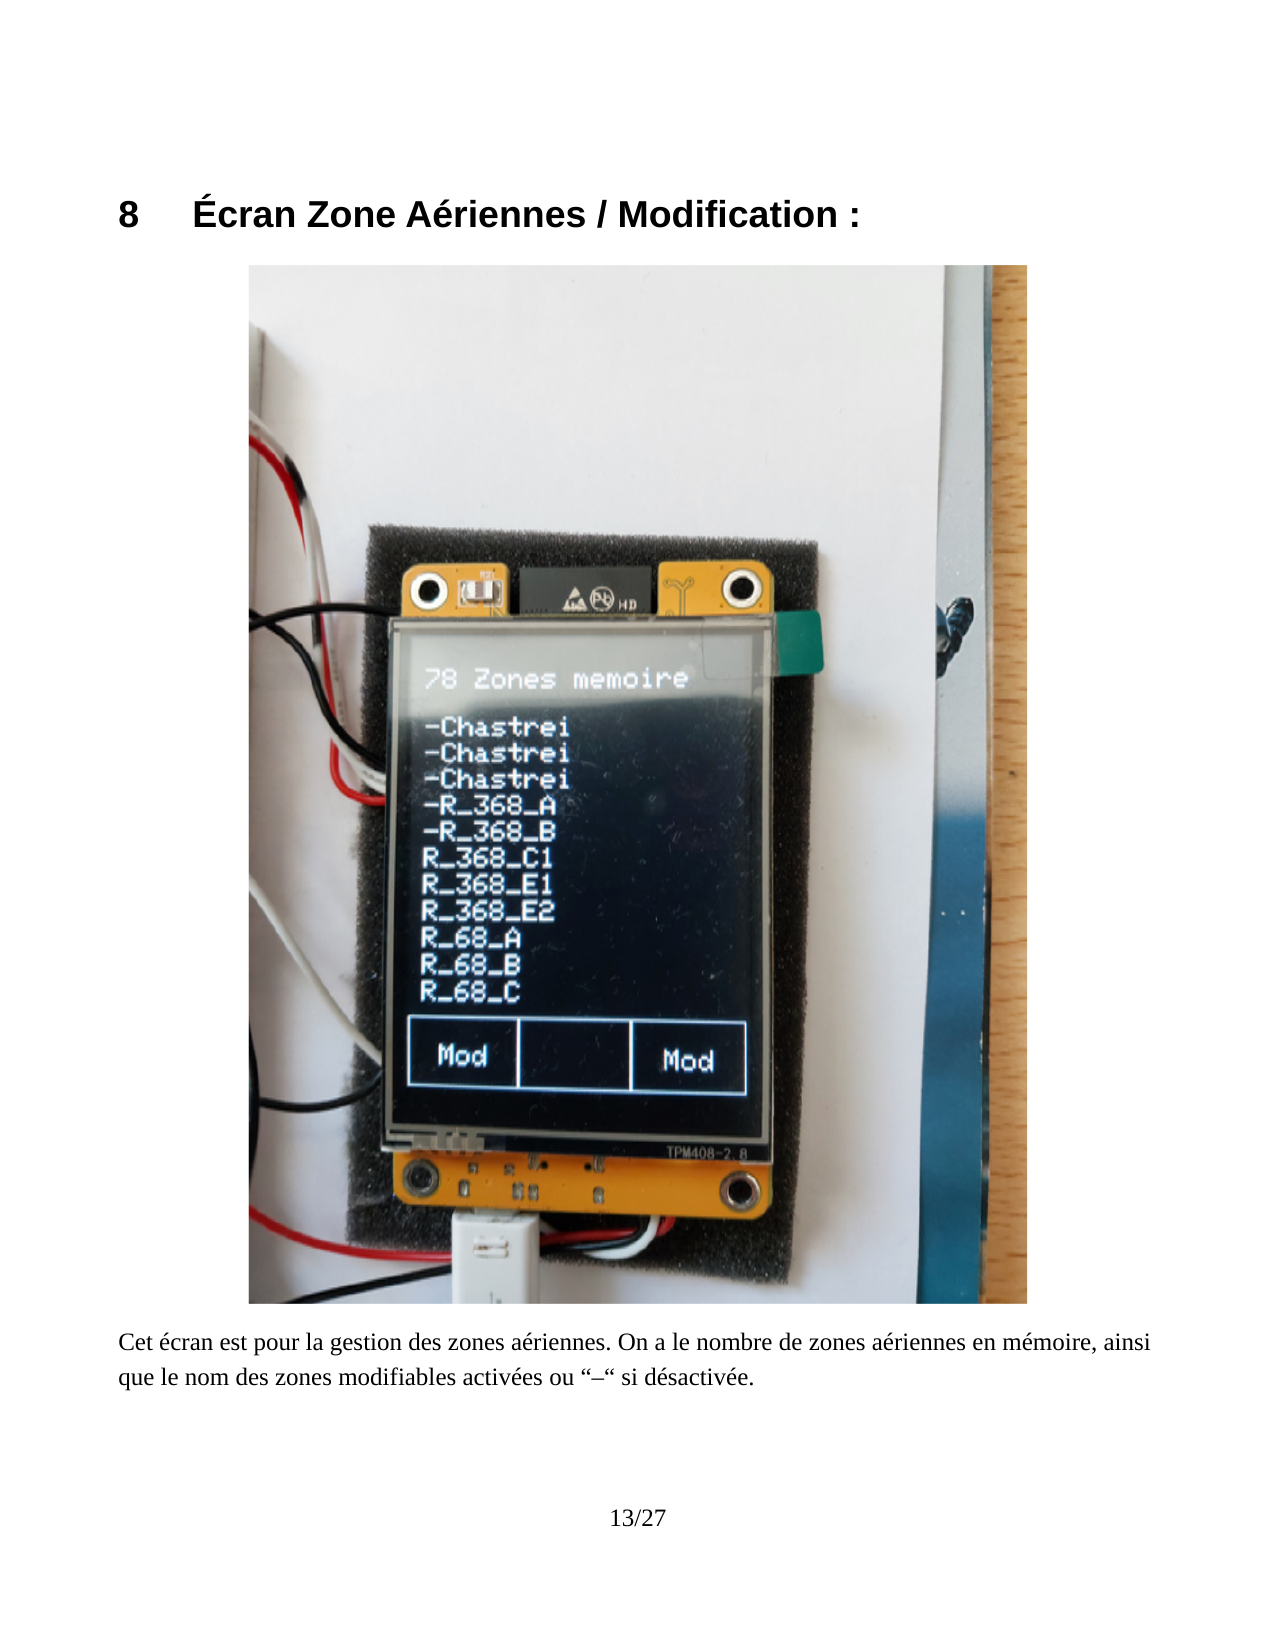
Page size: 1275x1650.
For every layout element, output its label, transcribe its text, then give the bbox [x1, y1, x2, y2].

subtitle Écran Zone Aériennes / Modification : [118, 192, 1157, 235]
picture [249, 266, 1028, 1303]
text Cet écran est pour la gestion des zones aériennes. On a le nombre de zones aériennes en mémoire, ainsi que le nom des zones modifiables activées ou “–“ si désactivée. [118, 1327, 1157, 1390]
